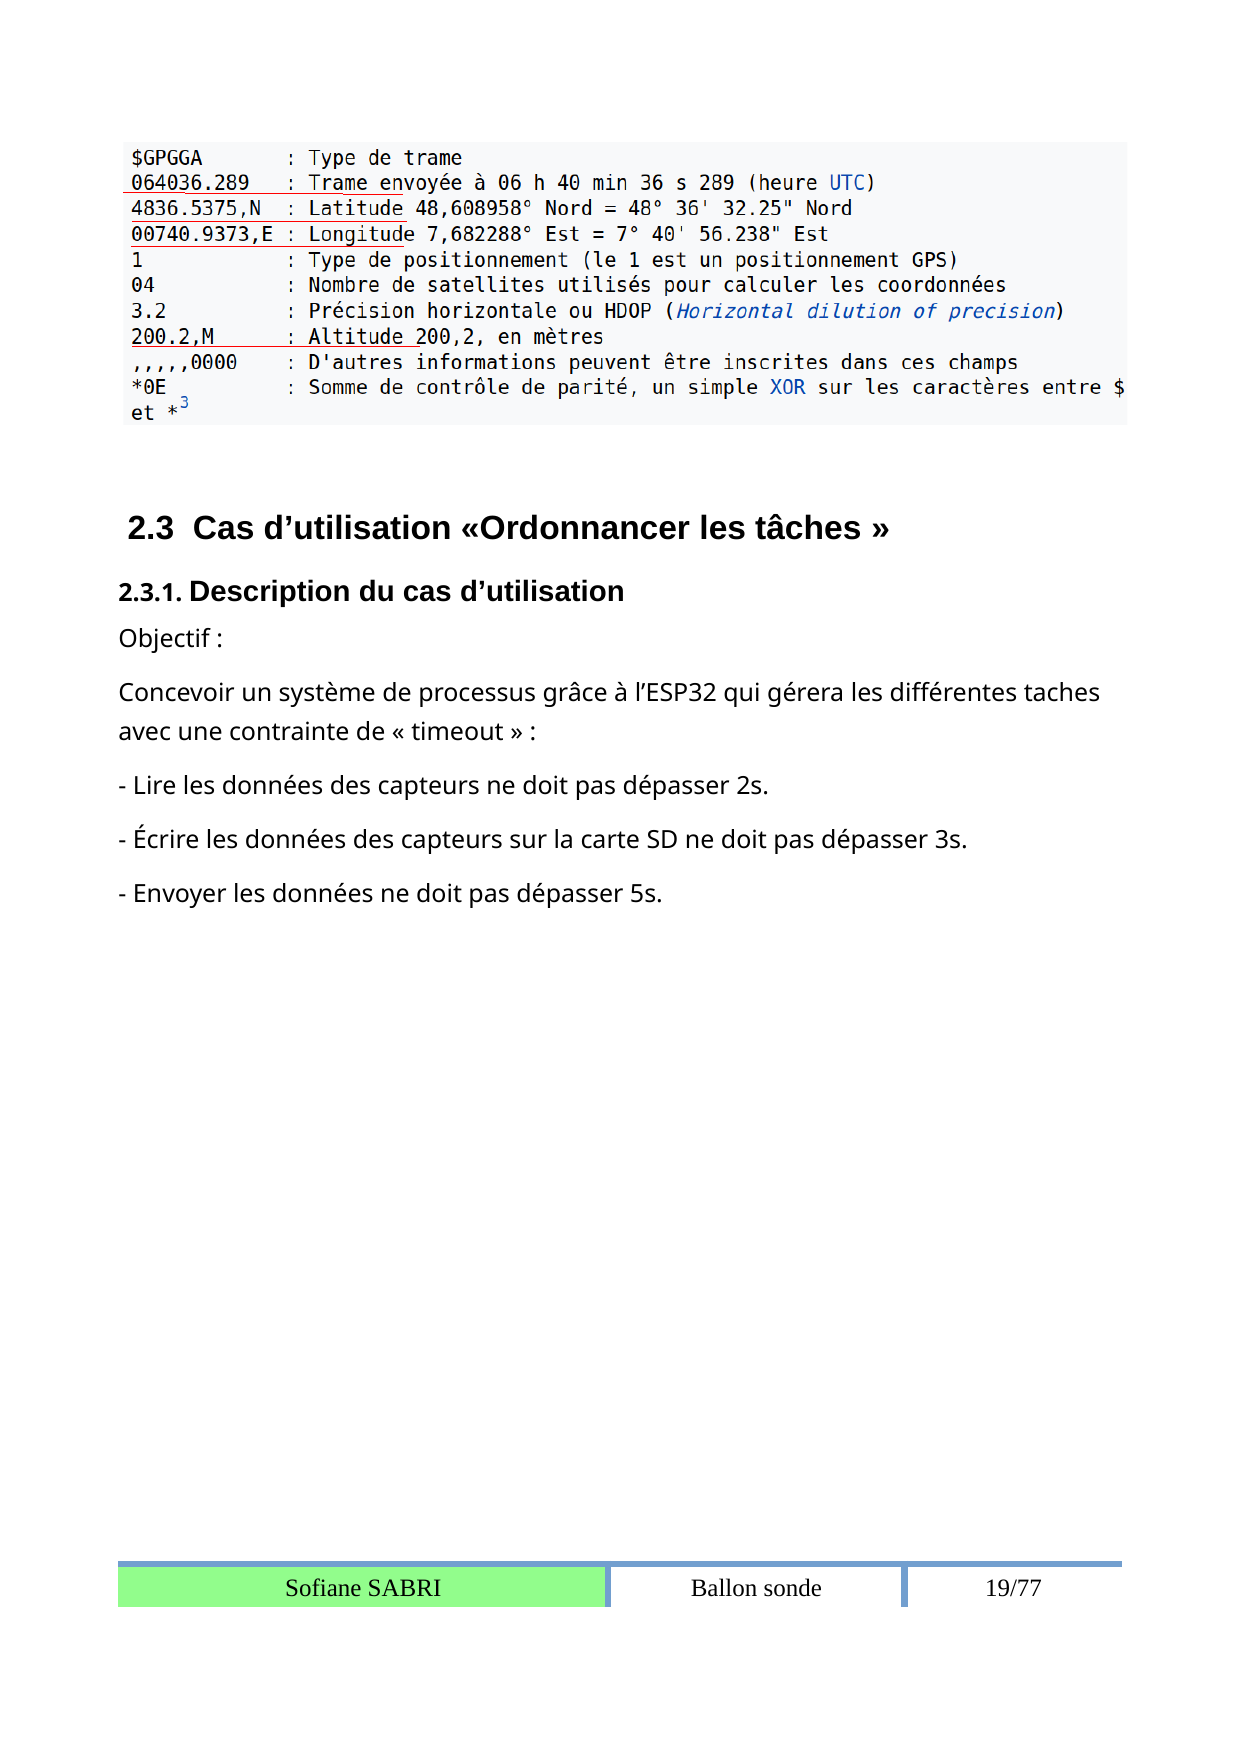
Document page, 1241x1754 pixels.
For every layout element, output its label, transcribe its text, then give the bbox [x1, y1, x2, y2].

picture [123, 142, 1128, 425]
text - Envoyer les données ne doit pas dépasser 5s. [118, 875, 1122, 909]
text - Écrire les données des capteurs sur la carte SD ne doit pas dépasser 3s. [118, 821, 1122, 856]
subtitle Cas d’utilisation «Ordonnancer les tâches » [118, 508, 1122, 547]
text - Lire les données des capteurs ne doit pas dépasser 2s. [118, 768, 1122, 802]
text Objectif : [118, 621, 1122, 655]
text Concevoir un système de processus grâce à l’ESP32 qui gérera les différentes taches avec une contrainte de « timeout » : [118, 675, 1122, 748]
subtitle Description du cas d’utilisation [118, 574, 1122, 608]
